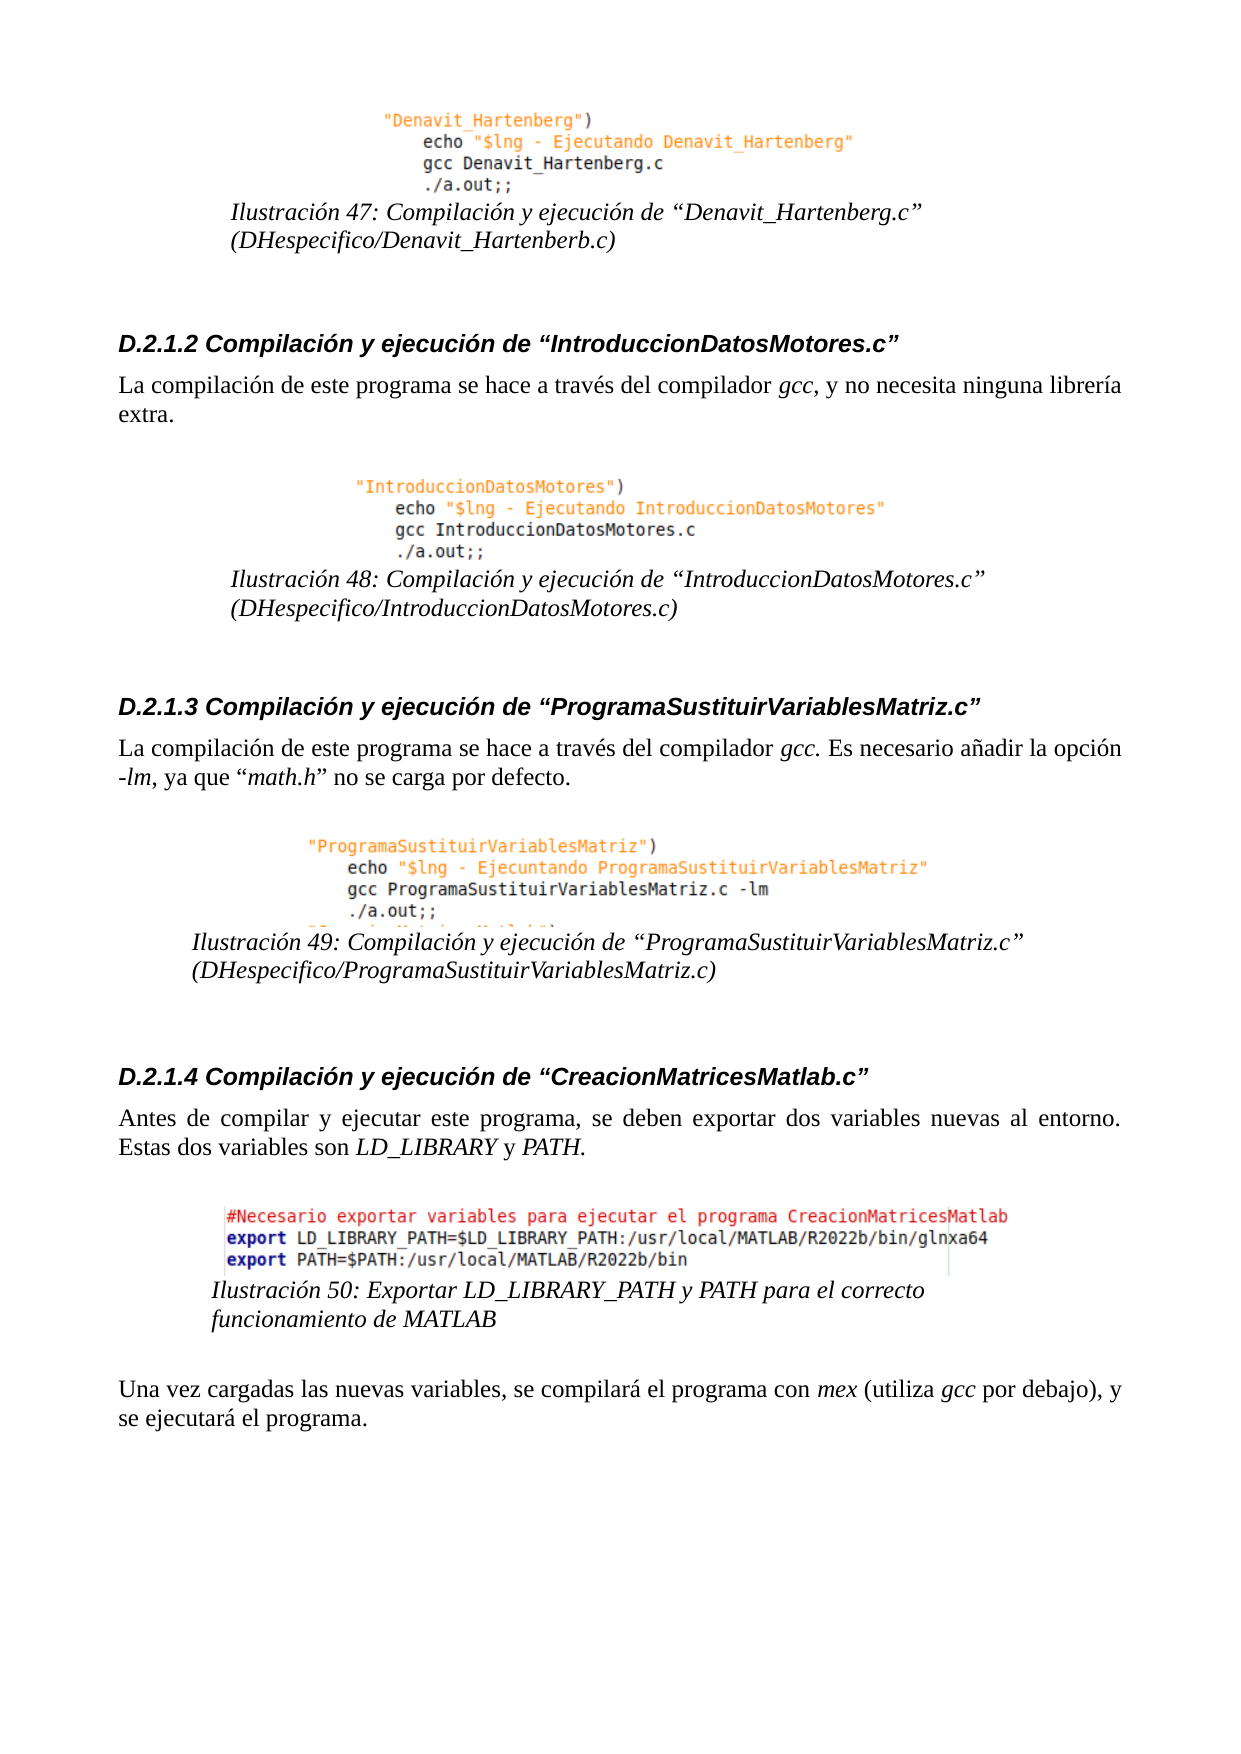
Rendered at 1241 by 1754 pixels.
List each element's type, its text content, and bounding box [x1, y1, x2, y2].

subtitle D.2.1.4 Compilación y ejecución de “CreacionMatricesMatlab.c” [118, 1062, 1122, 1091]
text La compilación de este programa se hace a través del compilador gcc. Es necesario añadir la opción -lm, ya que “math.h” no se carga por defecto. [118, 733, 1122, 791]
subtitle D.2.1.2 Compilación y ejecución de “IntroduccionDatosMotores.c” [118, 329, 1122, 358]
text Ilustración 50: Exportar LD_LIBRARY_PATH y PATH para el correcto funcionamiento de MATLAB [211, 1219, 1029, 1333]
text Antes de compilar y ejecutar este programa, se deben exportar dos variables nuevas al entorno. Estas dos variables son LD_LIBRARY y PATH. [118, 1103, 1122, 1161]
text Ilustración 49: Compilación y ejecución de “ProgramaSustituirVariablesMatriz.c” (DHespecifico/ProgramaSustituirVariablesMatriz.c) [192, 849, 1049, 984]
text La compilación de este programa se hace a través del compilador gcc, y no necesita ninguna librería extra. [118, 370, 1122, 428]
text Ilustración 48: Compilación y ejecución de “IntroduccionDatosMotores.c” (DHespecifico/IntroduccionDatosMotores.c) [230, 487, 1010, 622]
text Una vez cargadas las nuevas variables, se compilará el programa con mex (utiliza gcc por debajo), y se ejecutará el programa. [118, 1374, 1122, 1432]
subtitle D.2.1.3 Compilación y ejecución de “ProgramaSustituirVariablesMatriz.c” [118, 692, 1122, 721]
text Ilustración 47: Compilación y ejecución de “Denavit_Hartenberg.c” (DHespecifico/Denavit_Hartenberb.c) [230, 122, 1010, 254]
